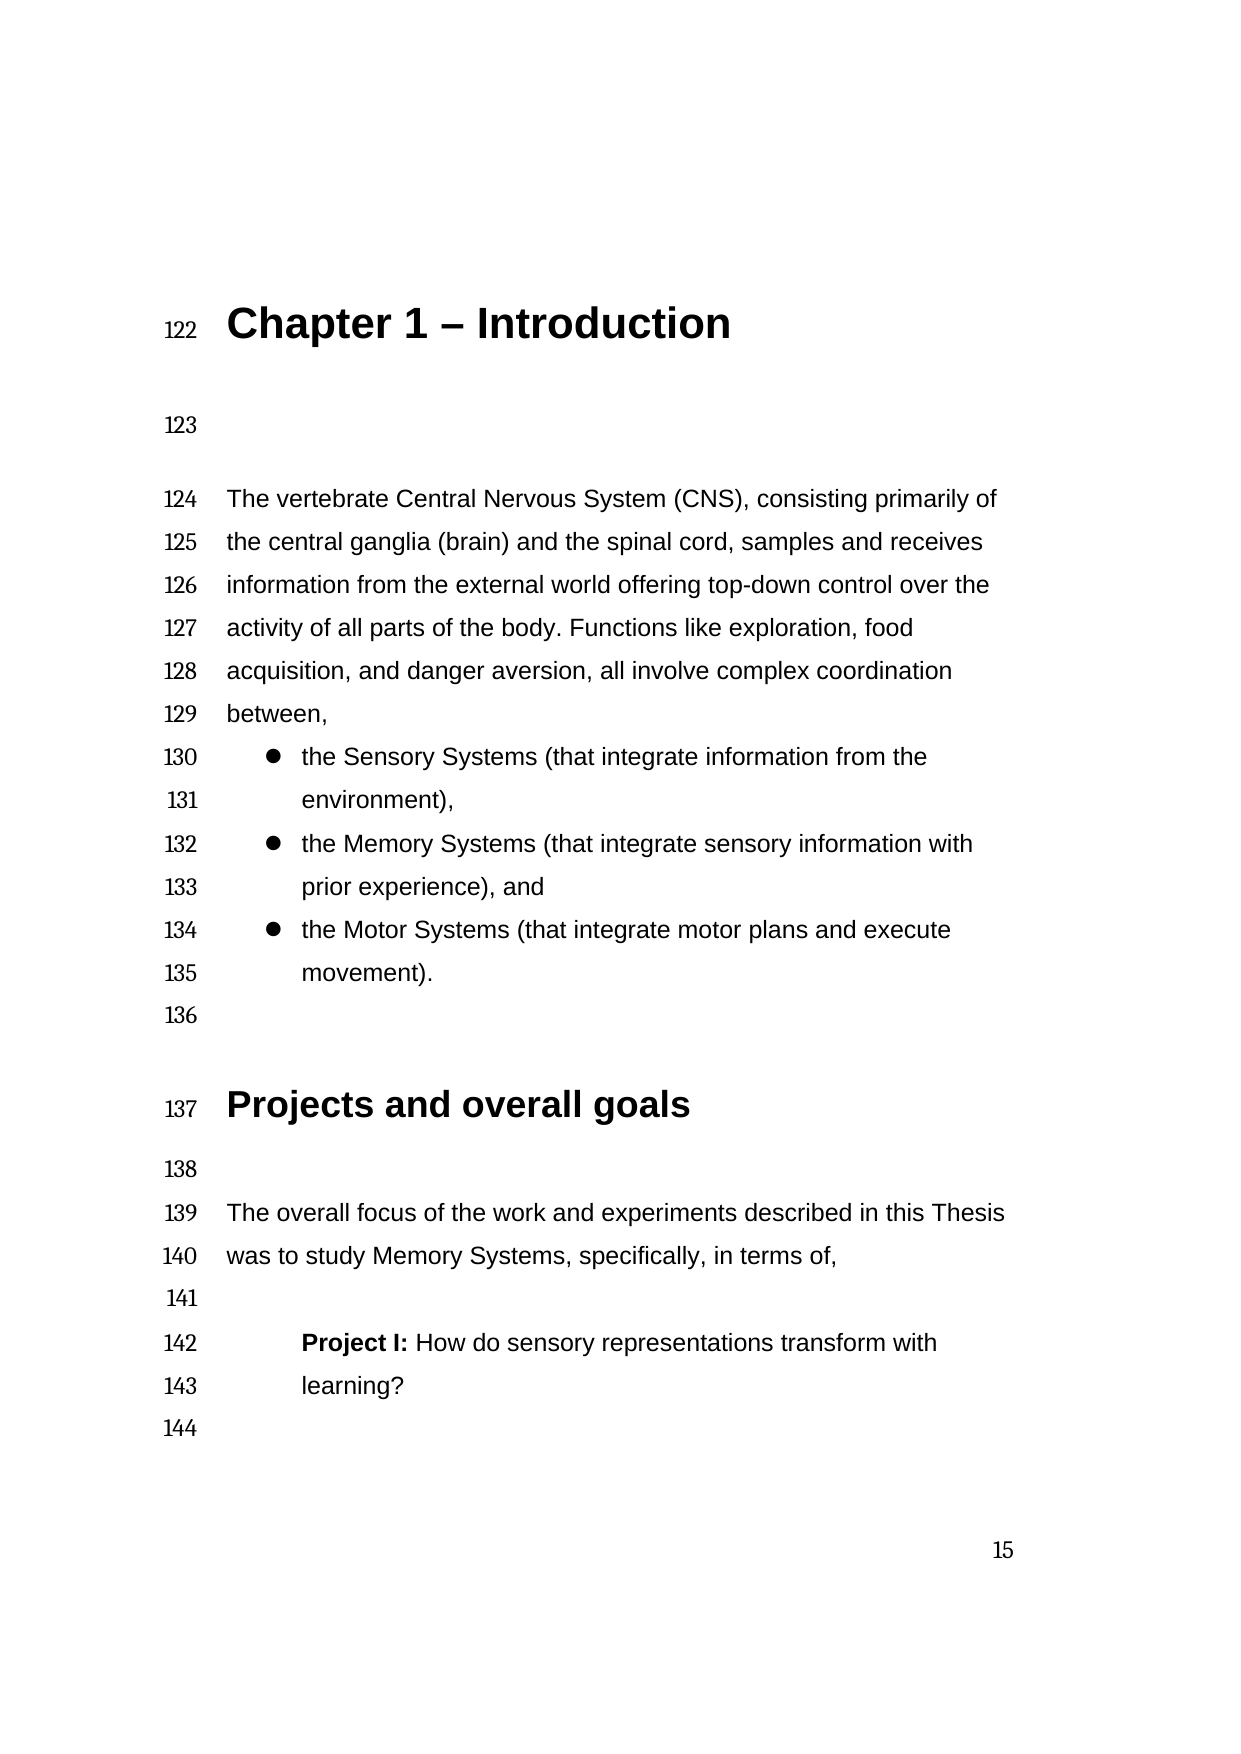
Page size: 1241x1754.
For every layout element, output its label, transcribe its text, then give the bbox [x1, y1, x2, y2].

subtitle Projects and overall goals [226, 1082, 1014, 1125]
list the Memory Systems (that integrate sensory information with prior experience), and [264, 829, 1014, 901]
subtitle Chapter 1 – Introduction [226, 298, 1014, 348]
list the Sensory Systems (that integrate information from the environment), [264, 742, 1014, 814]
list the Motor Systems (that integrate motor plans and execute movement). [264, 915, 1014, 987]
text The vertebrate Central Nervous System (CNS), consisting primarily of the central ganglia (brain) and the spinal cord, samples and receives information from the external world offering top-down control over the activity of all parts of the body. Functions like exploration, food acquisition, and danger aversion, all involve complex coordination between, [226, 483, 1014, 728]
text The overall focus of the work and experiments described in this Thesis was to study Memory Systems, specifically, in terms of, [226, 1198, 1014, 1270]
text Project I: How do sensory representations transform with learning? [301, 1327, 1014, 1399]
